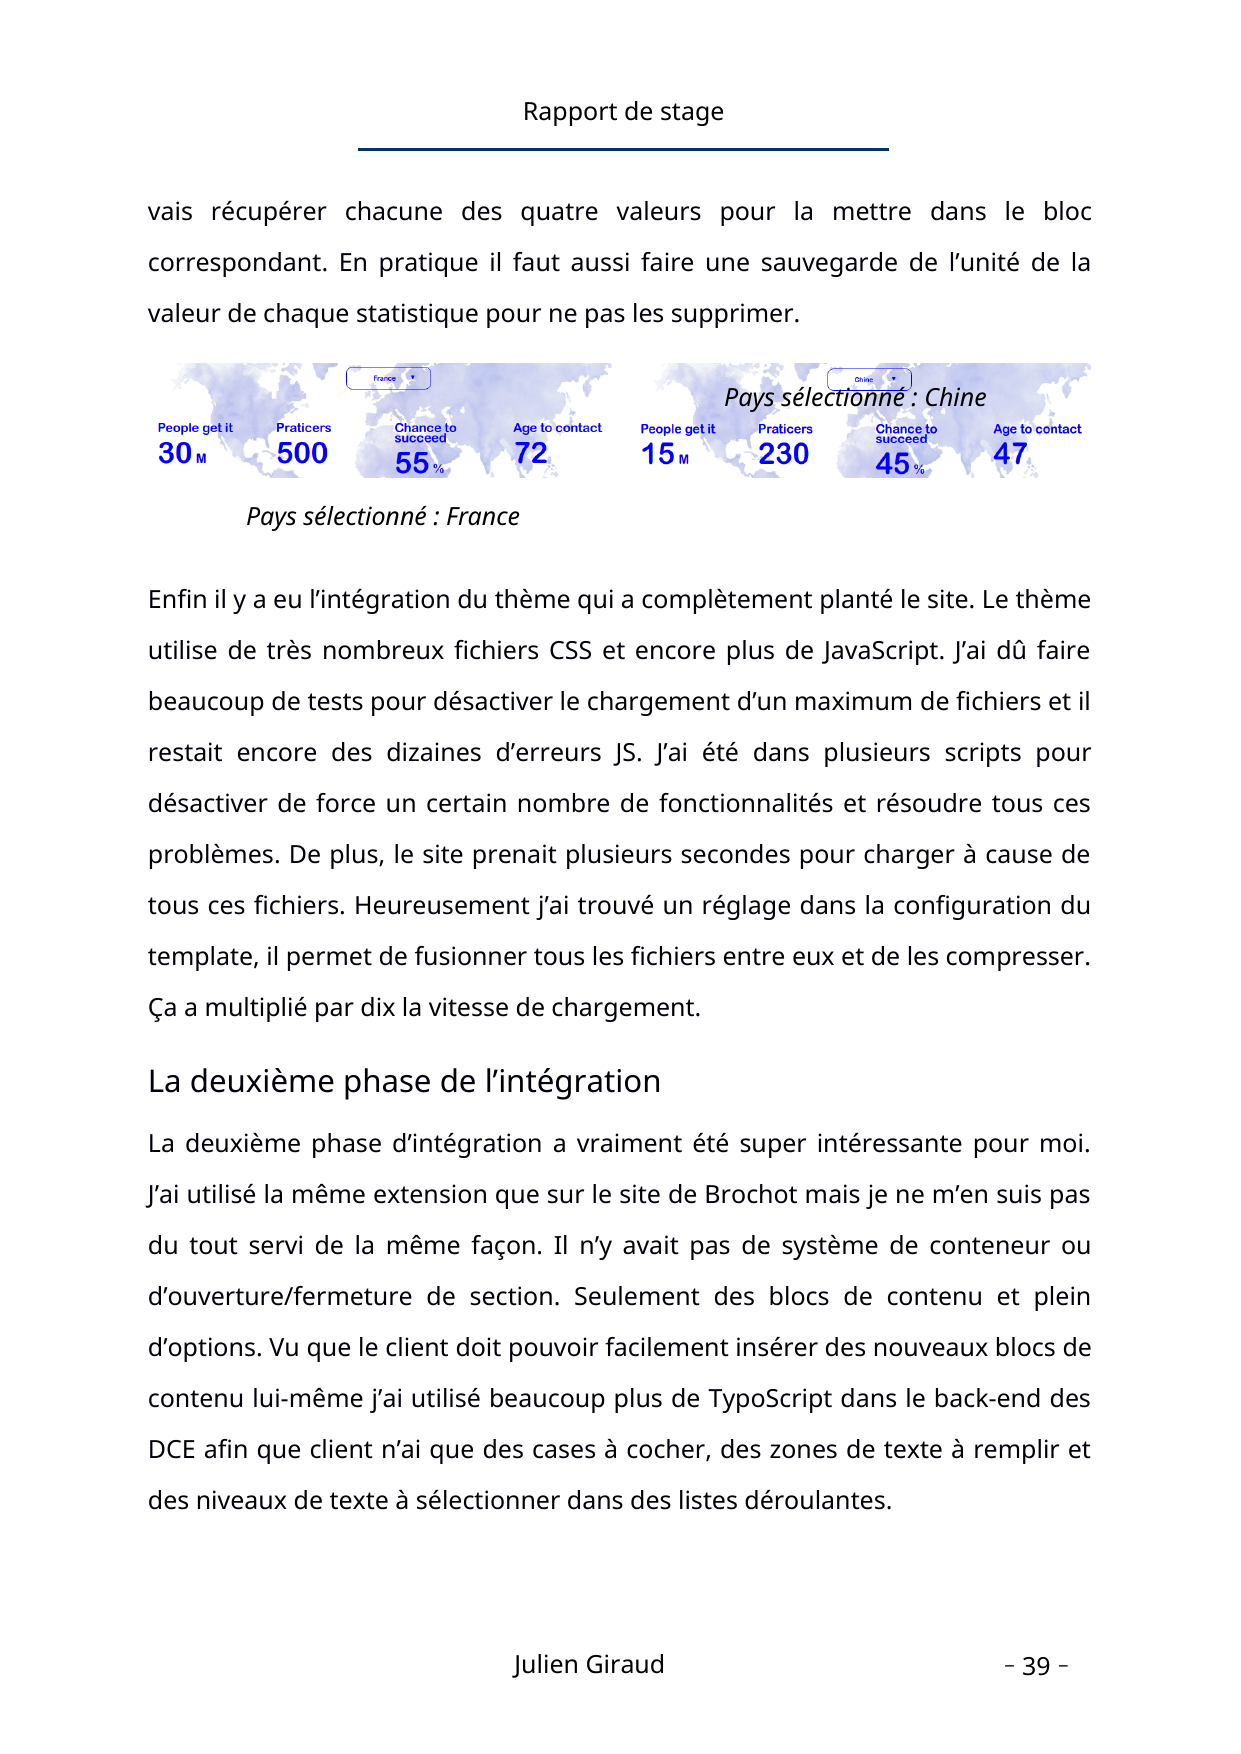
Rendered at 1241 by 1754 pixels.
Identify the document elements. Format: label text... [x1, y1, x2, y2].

subtitle La deuxième phase de l’intégration [148, 1058, 1093, 1101]
picture [151, 363, 612, 478]
text Enfin il y a eu l’intégration du thème qui a complètement planté le site. Le thème utilise de très nombreux fichiers CSS et encore plus de JavaScript. J’ai dû faire beaucoup de tests pour désactiver le chargement d’un maximum de fichiers et il restait encore des dizaines d’erreurs JS. J’ai été dans plusieurs scripts pour désactiver de force un certain nombre de fonctionnalités et résoudre tous ces problèmes. De plus, le site prenait plusieurs secondes pour charger à cause de tous ces fichiers. Heureusement j’ai trouvé un réglage dans la configuration du template, il permet de fusionner tous les fichiers entre eux et de les compresser. Ça a multiplié par dix la vitesse de chargement. [148, 581, 1093, 1024]
picture [630, 363, 1091, 478]
text La deuxième phase d’intégration a vraiment été super intéressante pour moi. J’ai utilisé la même extension que sur le site de Brochot mais je ne m’en suis pas du tout servi de la même façon. Il n’y avait pas de système de conteneur ou d’ouverture/fermeture de section. Seulement des blocs de contenu et plein d’options. Vu que le client doit pouvoir facilement insérer des nouveaux blocs de contenu lui-même j’ai utilisé beaucoup plus de TypoScript dans le back-end des DCE afin que client n’ai que des cases à cocher, des zones de texte à remplir et des niveaux de texte à sélectionner dans des listes déroulantes. [148, 1125, 1093, 1517]
text vais récupérer chacune des quatre valeurs pour la mettre dans le bloc correspondant. En pratique il faut aussi faire une sauvegarde de l’unité de la valeur de chaque statistique pour ne pas les supprimer. [148, 193, 1093, 329]
